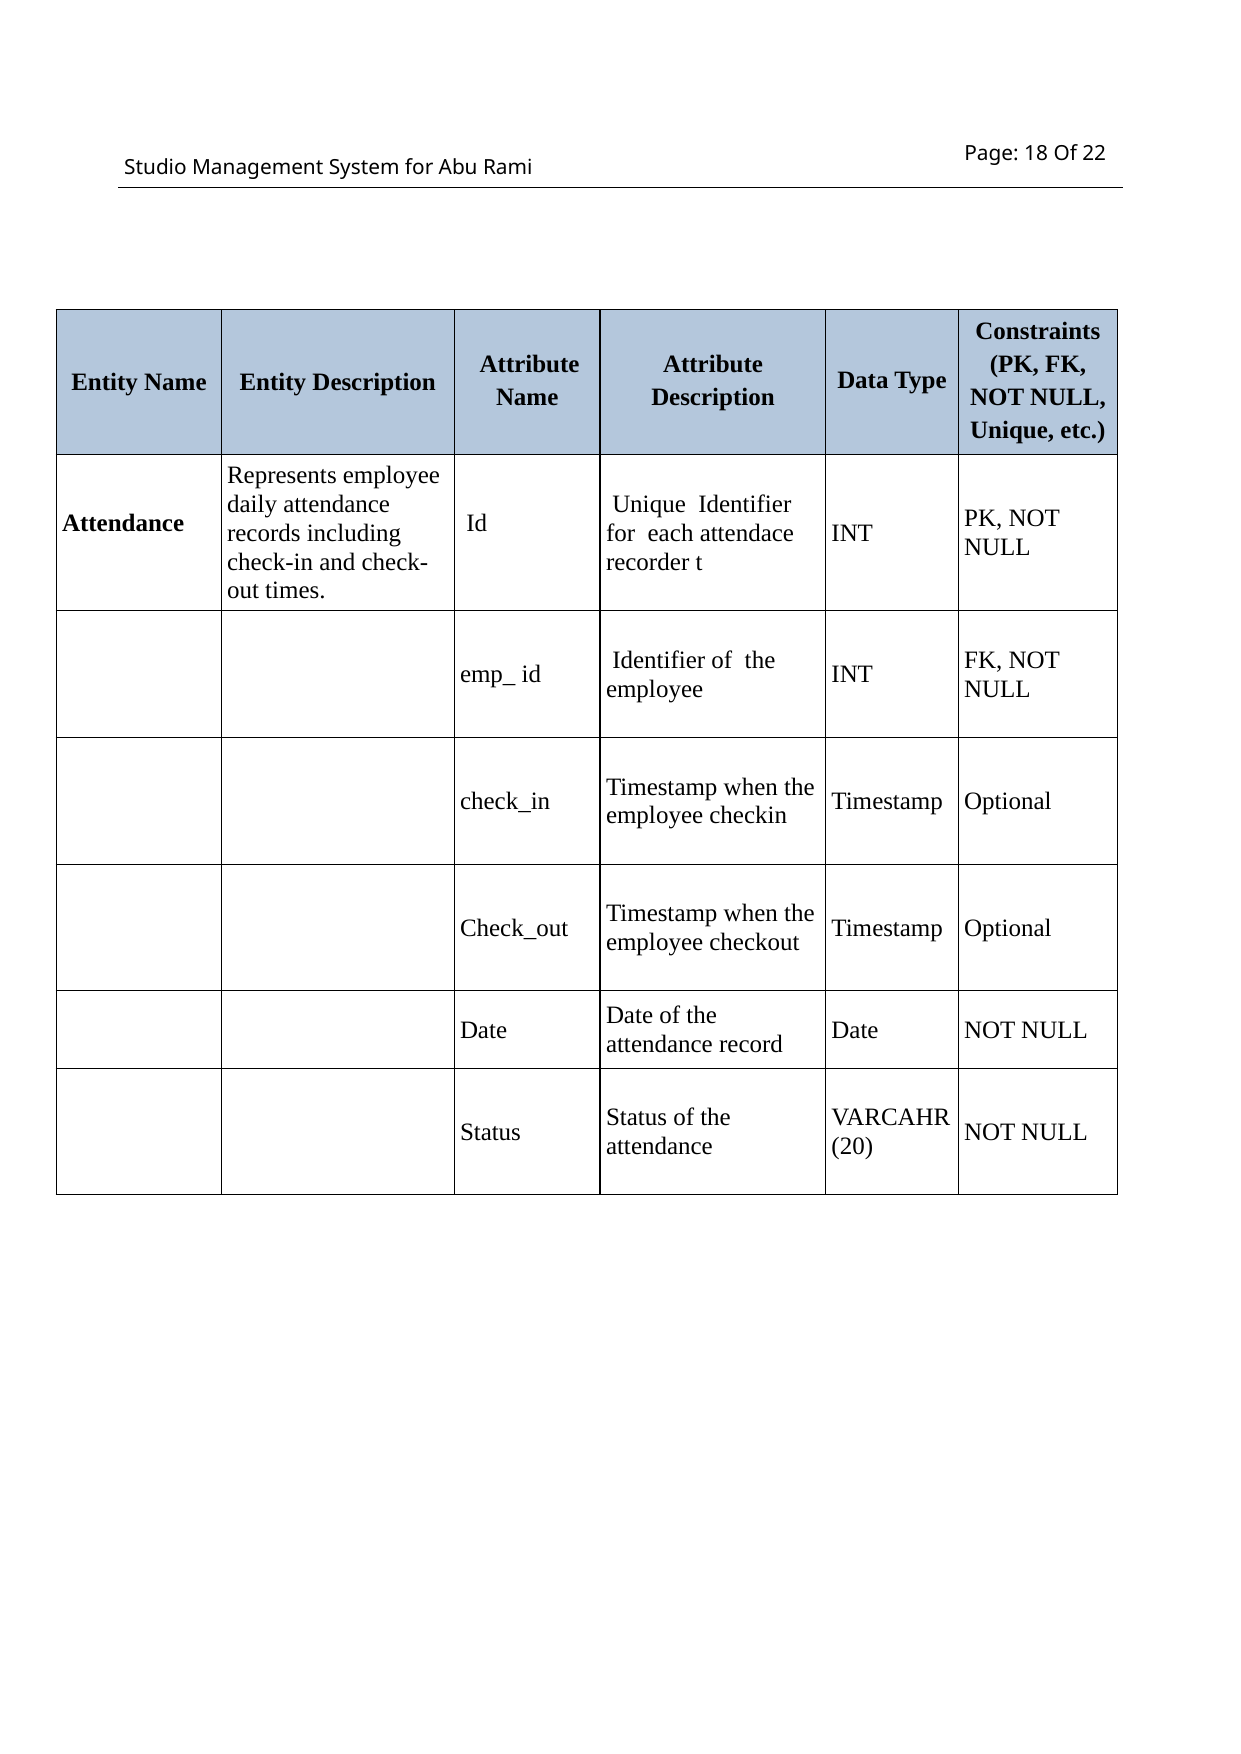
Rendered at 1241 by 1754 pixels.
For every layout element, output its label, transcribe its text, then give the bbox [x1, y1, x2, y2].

table_header Constraints (PK, FK, NOT NULL, Unique, etc.) [959, 310, 1117, 454]
table_cell VARCAHR(20) [826, 1069, 958, 1194]
table_cell [222, 1069, 454, 1194]
table_cell Optional [959, 738, 1117, 863]
table_cell Represents employee daily attendance records including check-in and check-out times. [222, 455, 454, 610]
table_cell Unique Identifier for each attendace recorder t [601, 455, 825, 610]
table_cell Status of the attendance [601, 1069, 825, 1194]
table_cell Status [455, 1069, 599, 1194]
table_cell [57, 738, 221, 863]
table_header Attribute Name [455, 310, 599, 454]
table_cell INT [826, 455, 958, 610]
table_cell Date [455, 991, 599, 1067]
table_cell [222, 991, 454, 1067]
table_cell Date of the attendance record [601, 991, 825, 1067]
table_header Entity Name [57, 310, 221, 454]
table_cell [57, 865, 221, 990]
table_cell Date [826, 991, 958, 1067]
table_cell NOT NULL [959, 1069, 1117, 1194]
table_cell [222, 611, 454, 737]
table_cell Timestamp when the employee checkout [601, 865, 825, 990]
table_cell [57, 991, 221, 1067]
table_header Attribute Description [601, 310, 825, 454]
table_cell Timestamp [826, 738, 958, 863]
table_cell Attendance [57, 455, 221, 610]
table_cell Timestamp when the employee checkin [601, 738, 825, 863]
table_cell [222, 865, 454, 990]
table_cell [57, 1069, 221, 1194]
table_cell check_in [455, 738, 599, 863]
table_cell PK, NOT NULL [959, 455, 1117, 610]
table_cell emp_ id [455, 611, 599, 737]
table_cell Optional [959, 865, 1117, 990]
table_cell NOT NULL [959, 991, 1117, 1067]
table_cell Id [455, 455, 599, 610]
table_cell [57, 611, 221, 737]
table_header Data Type [826, 310, 958, 454]
table_cell Timestamp [826, 865, 958, 990]
table_cell Check_out [455, 865, 599, 990]
table_cell [222, 738, 454, 863]
table_cell Identifier of the employee [601, 611, 825, 737]
table_header Entity Description [222, 310, 454, 454]
table_cell FK, NOT NULL [959, 611, 1117, 737]
table_cell INT [826, 611, 958, 737]
